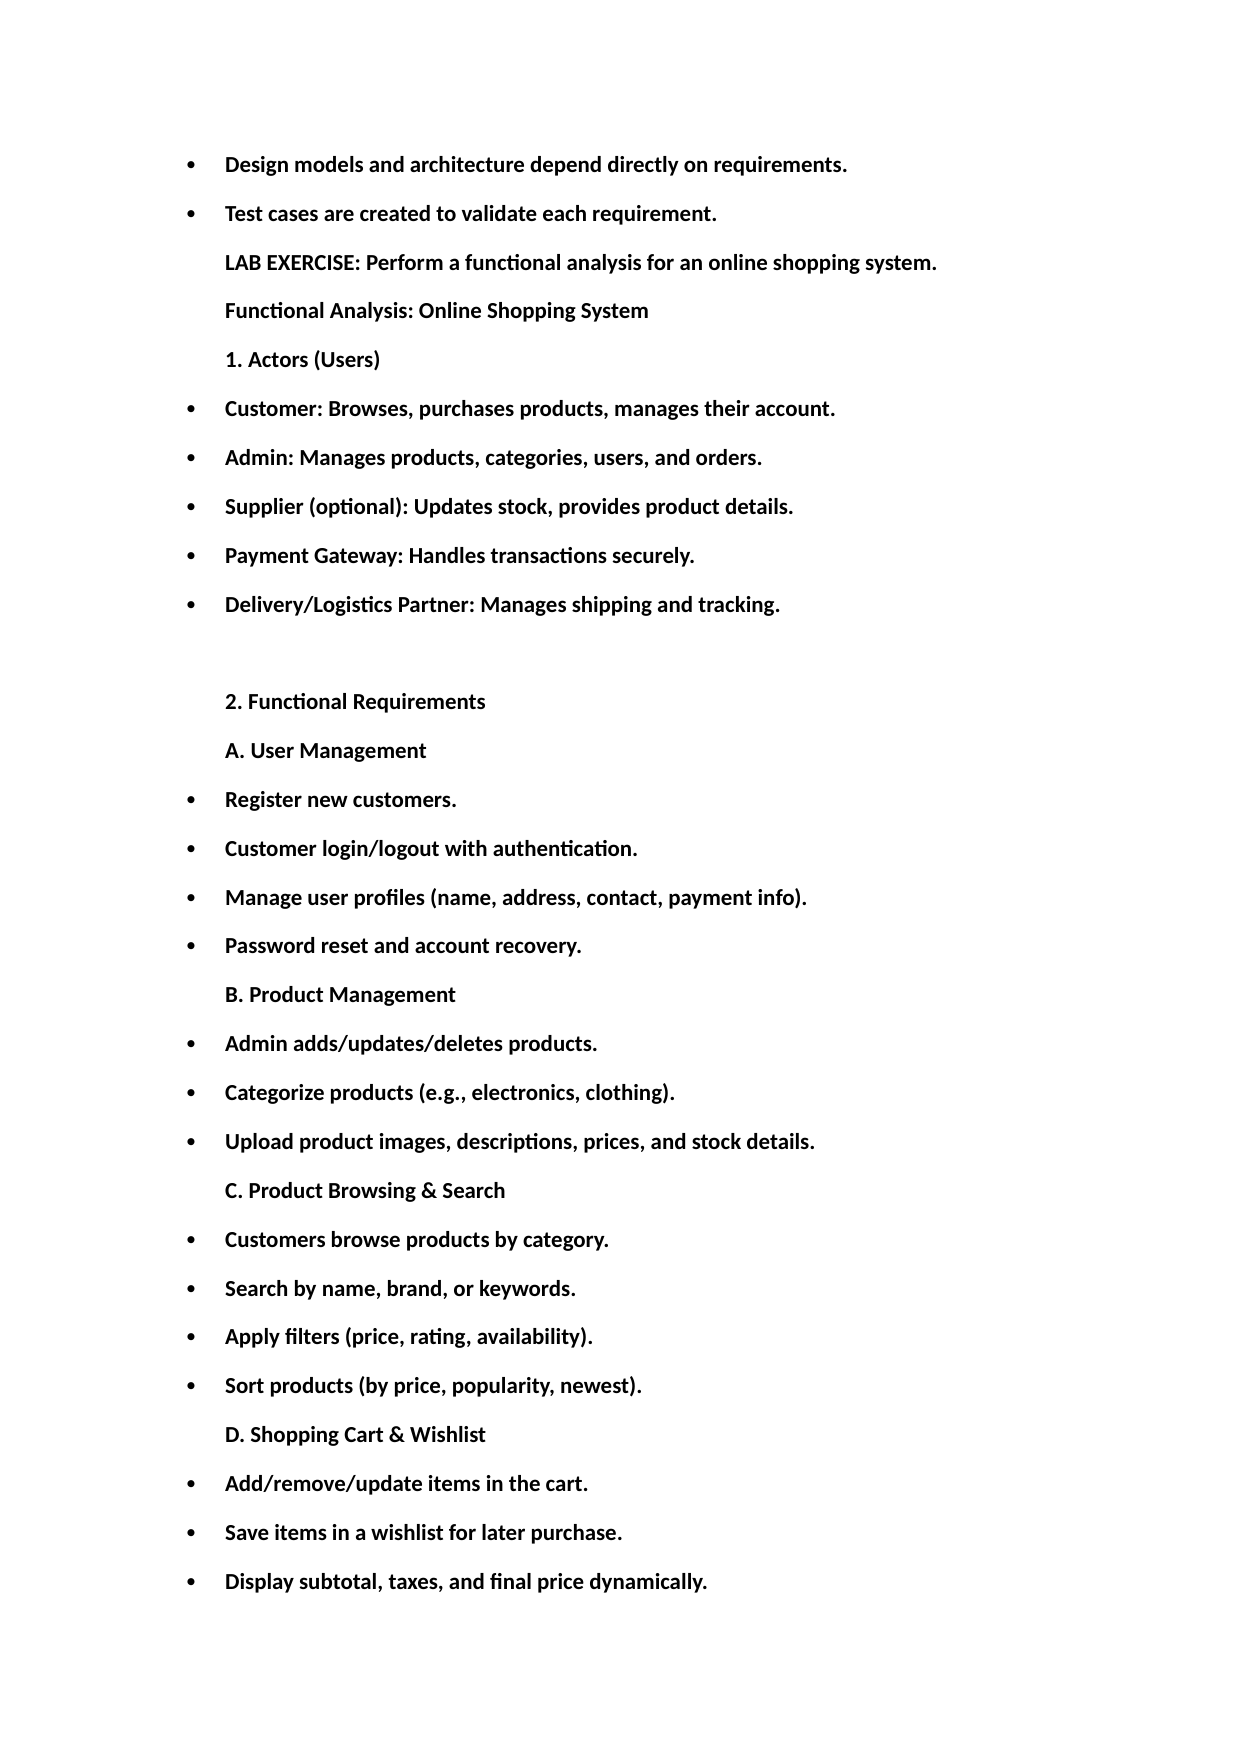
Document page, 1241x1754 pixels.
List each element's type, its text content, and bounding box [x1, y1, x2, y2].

list Test cases are created to validate each requirement. [187, 199, 1090, 227]
list Payment Gateway: Handles transactions securely. [187, 541, 1090, 569]
list Customer: Browses, purchases products, manages their account. [187, 394, 1090, 422]
list Customer login/logout with authentication. [187, 834, 1090, 862]
text 1. Actors (Users) [225, 345, 1090, 373]
list Display subtotal, taxes, and final price dynamically. [187, 1567, 1090, 1595]
list Supplier (optional): Updates stock, provides product details. [187, 492, 1090, 520]
text B. Product Management [225, 981, 1090, 1008]
text D. Shopping Cart & Wishlist [225, 1420, 1090, 1448]
list Apply filters (price, rating, availability). [187, 1322, 1090, 1351]
list Add/remove/update items in the cart. [187, 1469, 1090, 1497]
list Admin: Manages products, categories, users, and orders. [187, 443, 1090, 471]
text 2. Functional Requirements [225, 687, 1090, 715]
text C. Product Browsing & Search [225, 1176, 1090, 1204]
list Sort products (by price, popularity, newest). [187, 1371, 1090, 1399]
list Categorize products (e.g., electronics, clothing). [187, 1078, 1090, 1106]
list Password reset and account recovery. [187, 932, 1090, 960]
text LAB EXERCISE: Perform a functional analysis for an online shopping system. [225, 248, 1090, 276]
text A. User Management [225, 736, 1090, 764]
list Delivery/Logistics Partner: Manages shipping and tracking. [187, 590, 1090, 618]
list Customers browse products by category. [187, 1225, 1090, 1253]
text Functional Analysis: Online Shopping System [225, 297, 1090, 324]
list Admin adds/updates/deletes products. [187, 1029, 1090, 1057]
list Search by name, brand, or keywords. [187, 1274, 1090, 1302]
list Register new customers. [187, 785, 1090, 813]
list Manage user profiles (name, address, contact, payment info). [187, 883, 1090, 911]
list Upload product images, descriptions, prices, and stock details. [187, 1127, 1090, 1155]
list Design models and architecture depend directly on requirements. [187, 150, 1090, 178]
list Save items in a wishlist for later purchase. [187, 1518, 1090, 1546]
